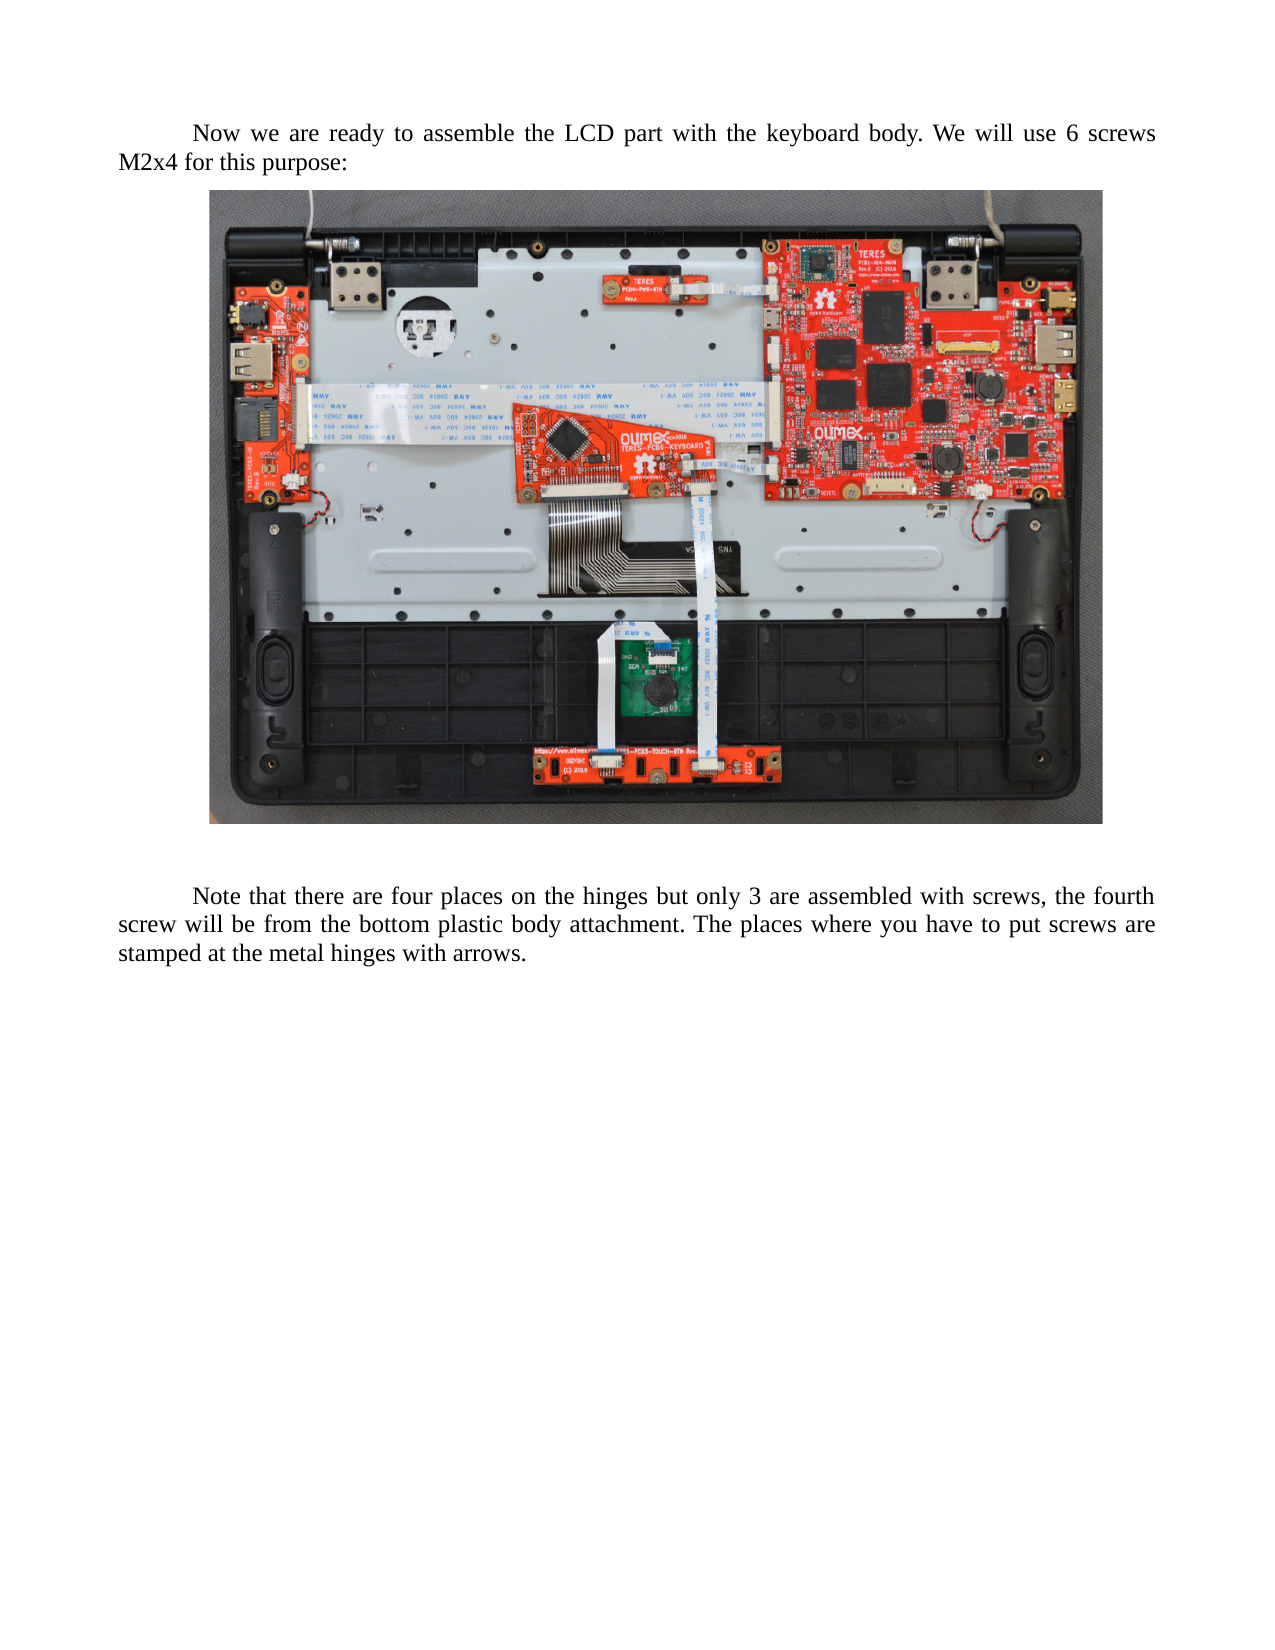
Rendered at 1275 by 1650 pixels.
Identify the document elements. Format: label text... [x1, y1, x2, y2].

text Note that there are four places on the hinges but only 3 are assembled with screws, the fourth screw will be from the bottom plastic body attachment. The places where you have to put screws are stamped at the metal hinges with arrows. [118, 881, 1157, 967]
text Now we are ready to assemble the LCD part with the keyboard body. We will use 6 screws M2x4 for this purpose: [118, 118, 1157, 176]
picture [209, 190, 1103, 824]
